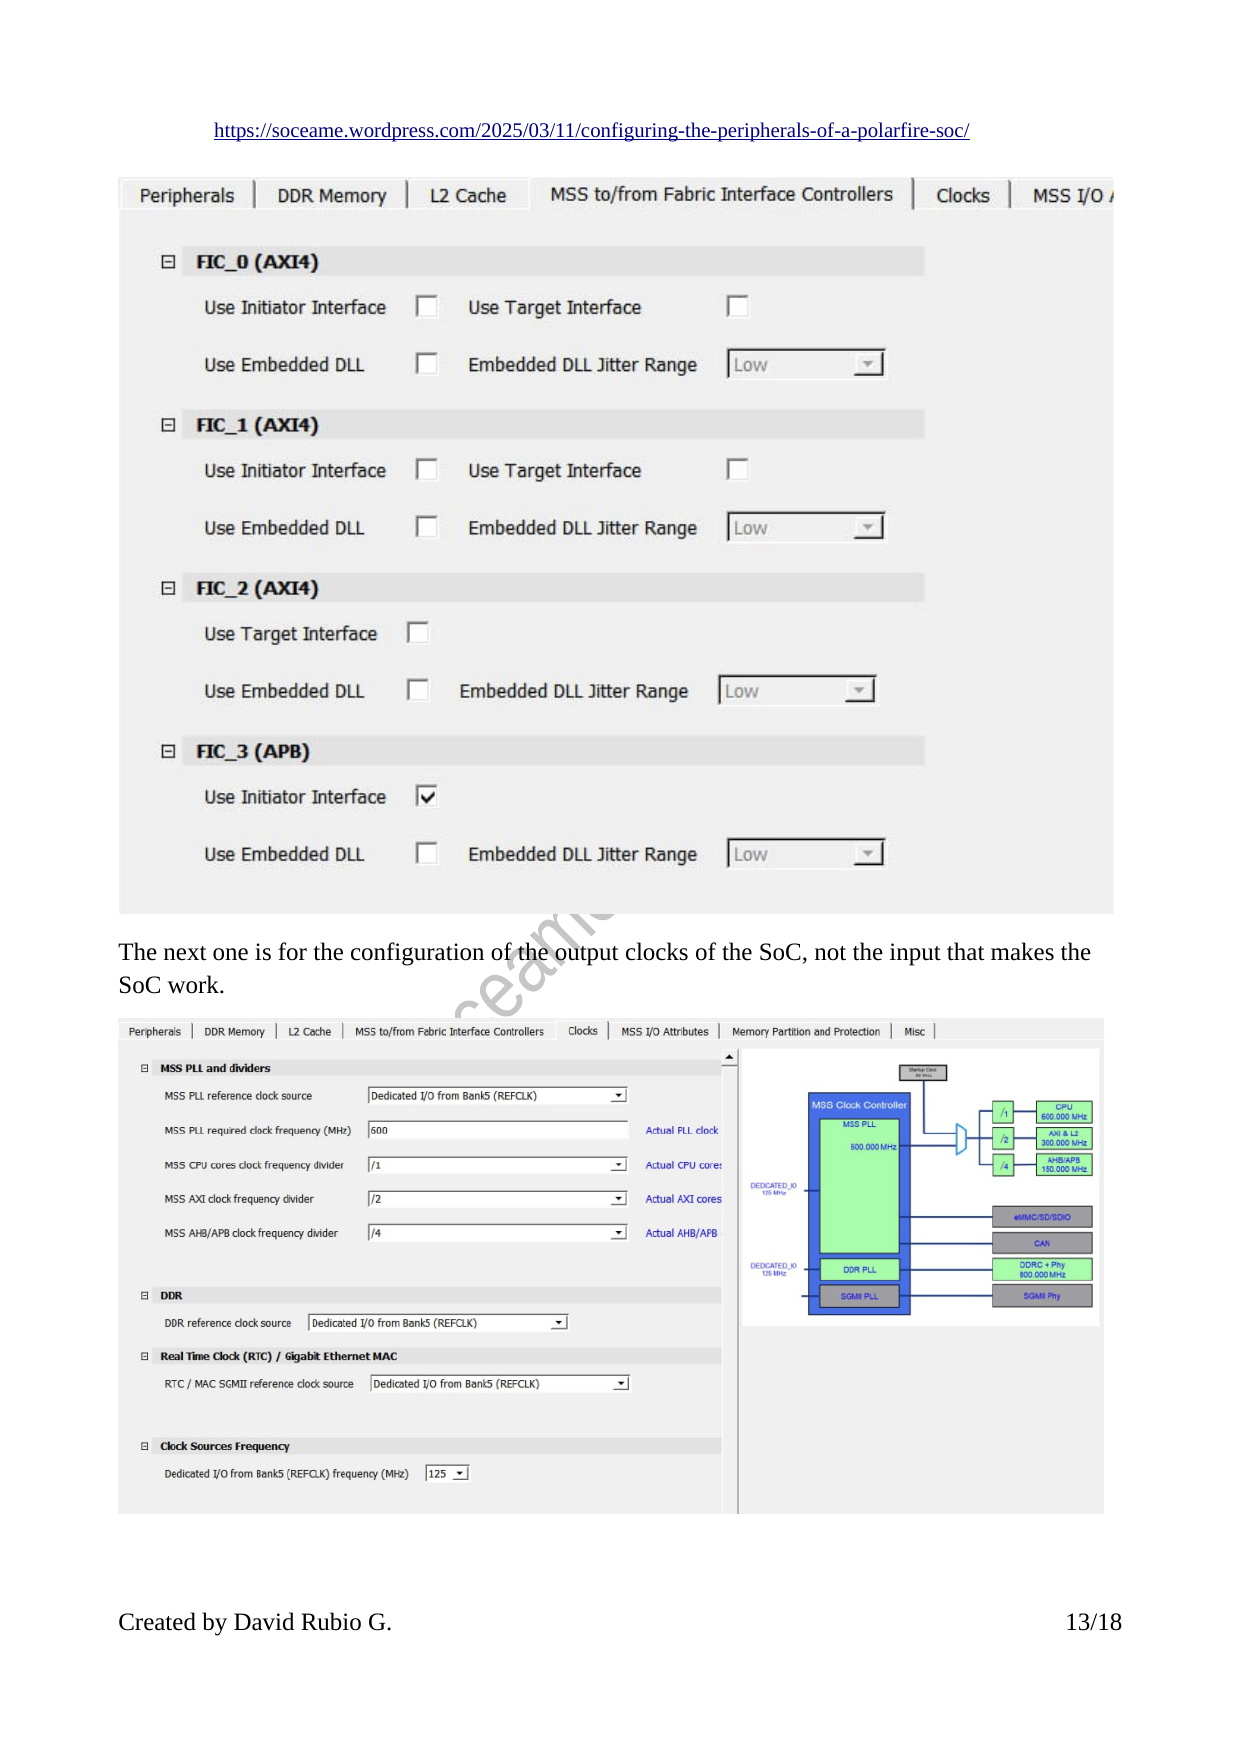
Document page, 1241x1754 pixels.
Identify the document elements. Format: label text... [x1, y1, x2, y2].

picture [118, 1018, 1105, 1514]
picture [118, 177, 1114, 914]
text The next one is for the configuration of the output clocks of the SoC, not the input that makes the SoC work. [118, 937, 1122, 999]
